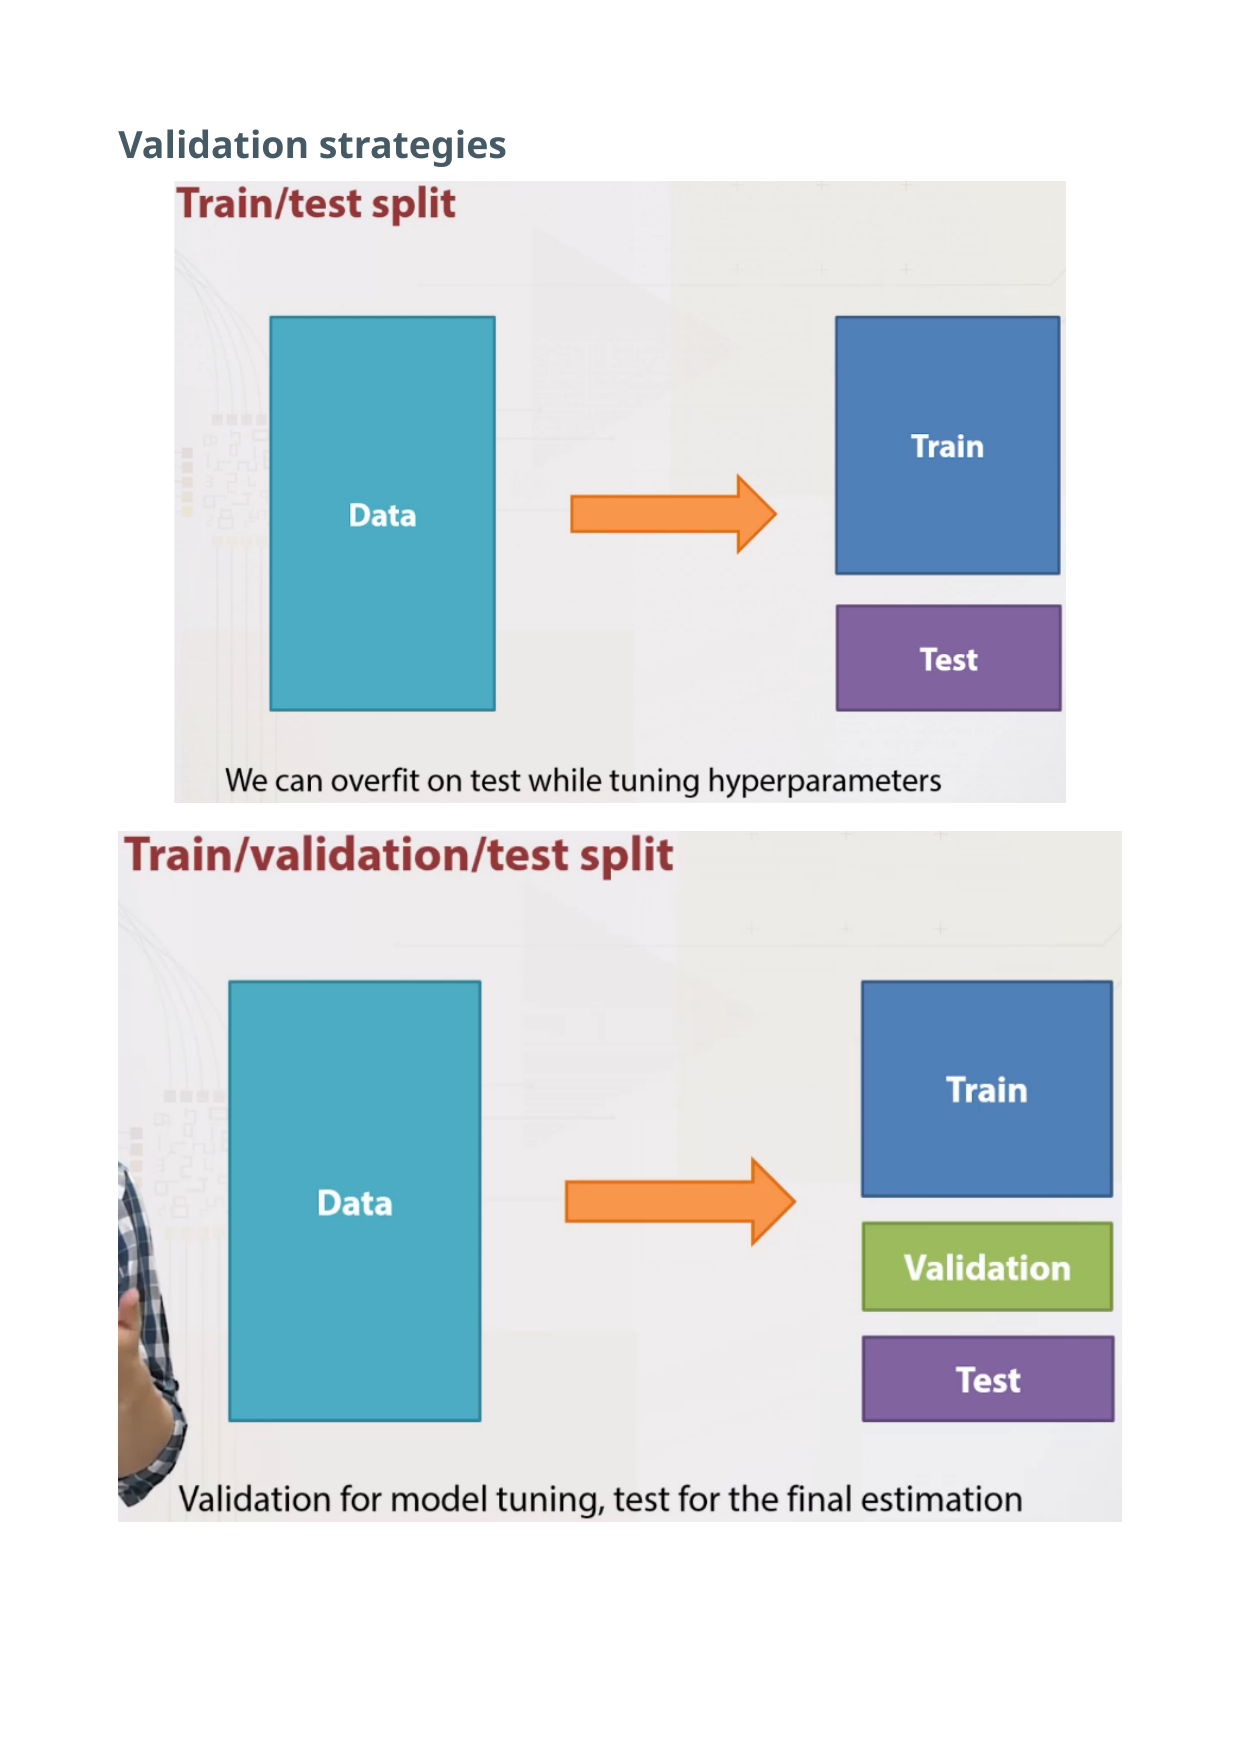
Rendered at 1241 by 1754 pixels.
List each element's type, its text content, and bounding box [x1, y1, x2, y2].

picture [118, 831, 1123, 1522]
picture [174, 181, 1066, 803]
subtitle Validation strategies [118, 118, 1122, 169]
